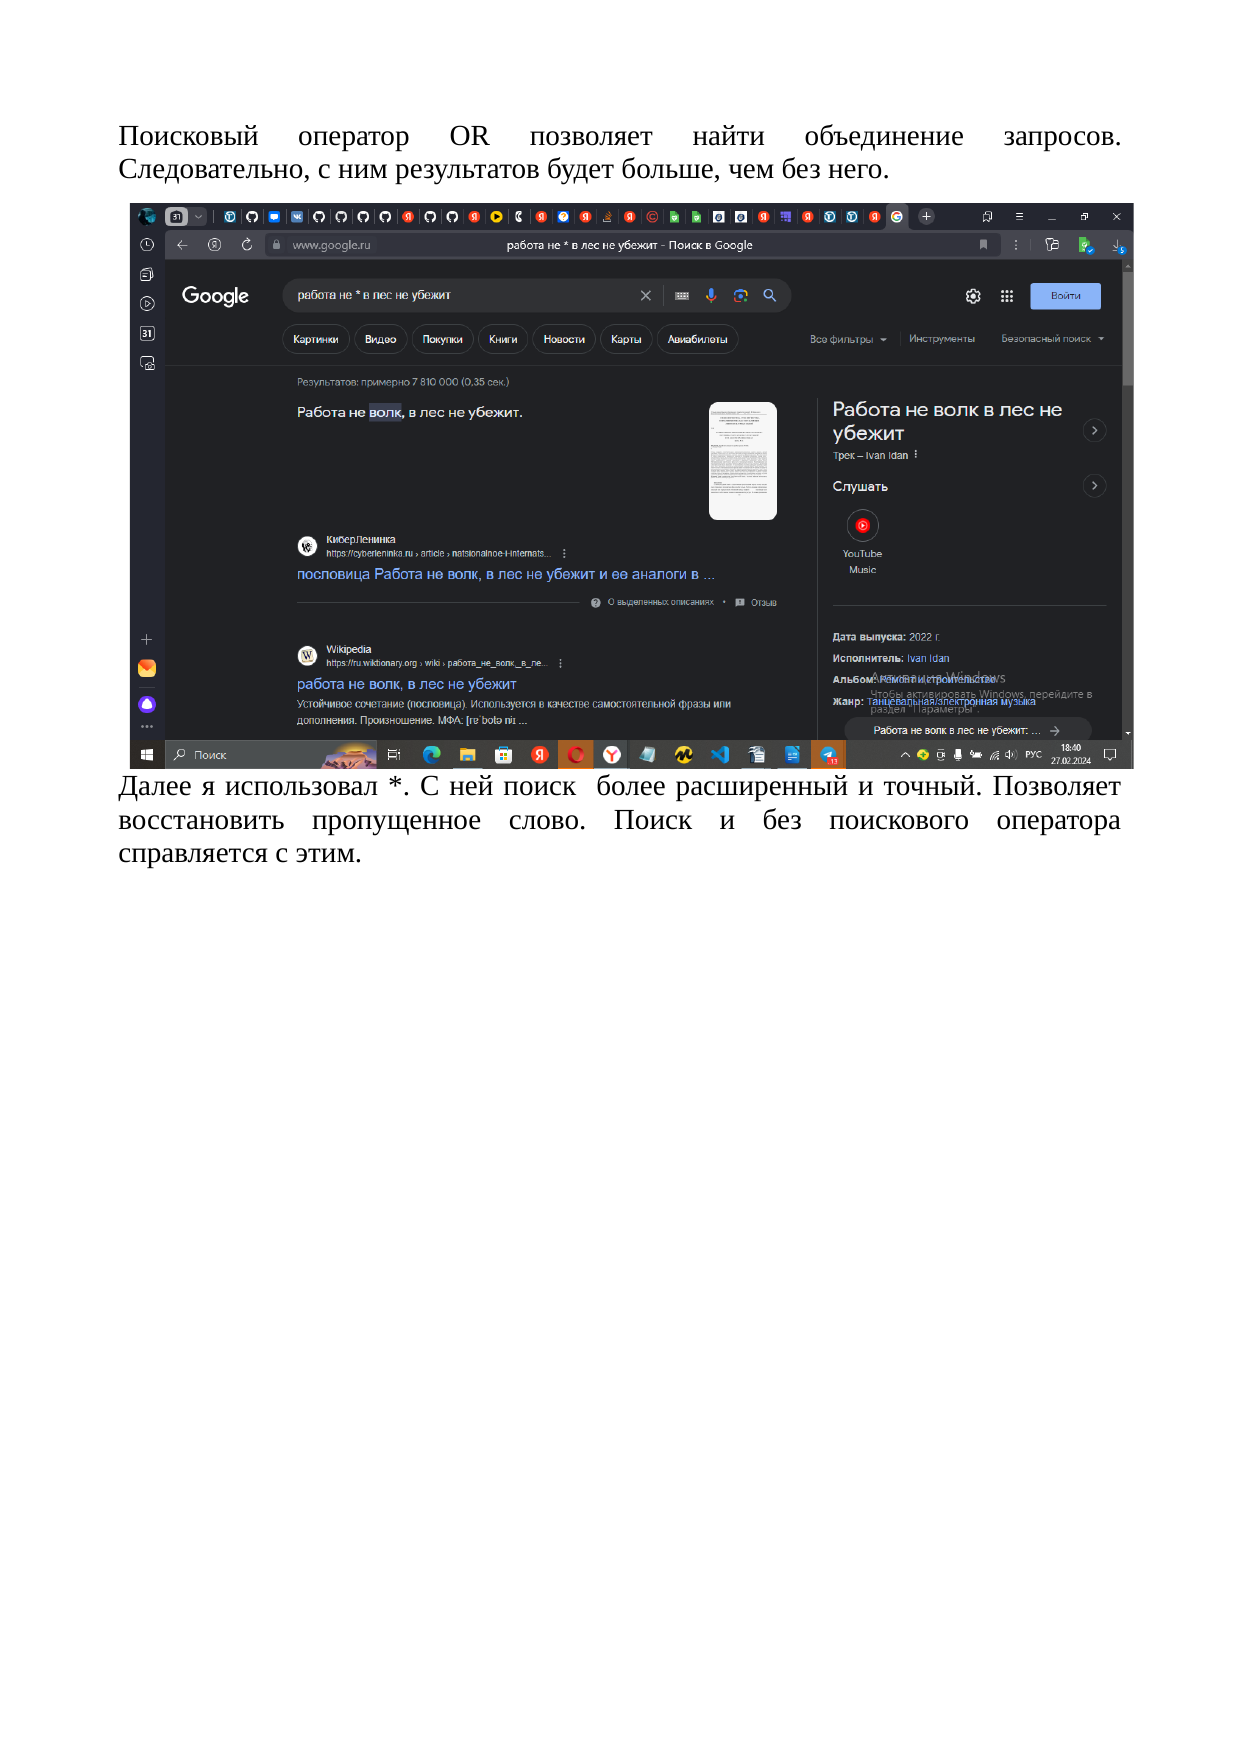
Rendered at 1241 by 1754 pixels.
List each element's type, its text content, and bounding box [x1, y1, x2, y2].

picture [129, 203, 1134, 769]
text Далее я использовал *. С ней поиск более расширенный и точный. Позволяет восстановить пропущенное слово. Поиск и без поискового оператора справляется с этим. [118, 185, 1122, 869]
text Поисковый оператор OR позволяет найти объединение запросов. Следовательно, с ним результатов будет больше, чем без него. [118, 118, 1122, 185]
